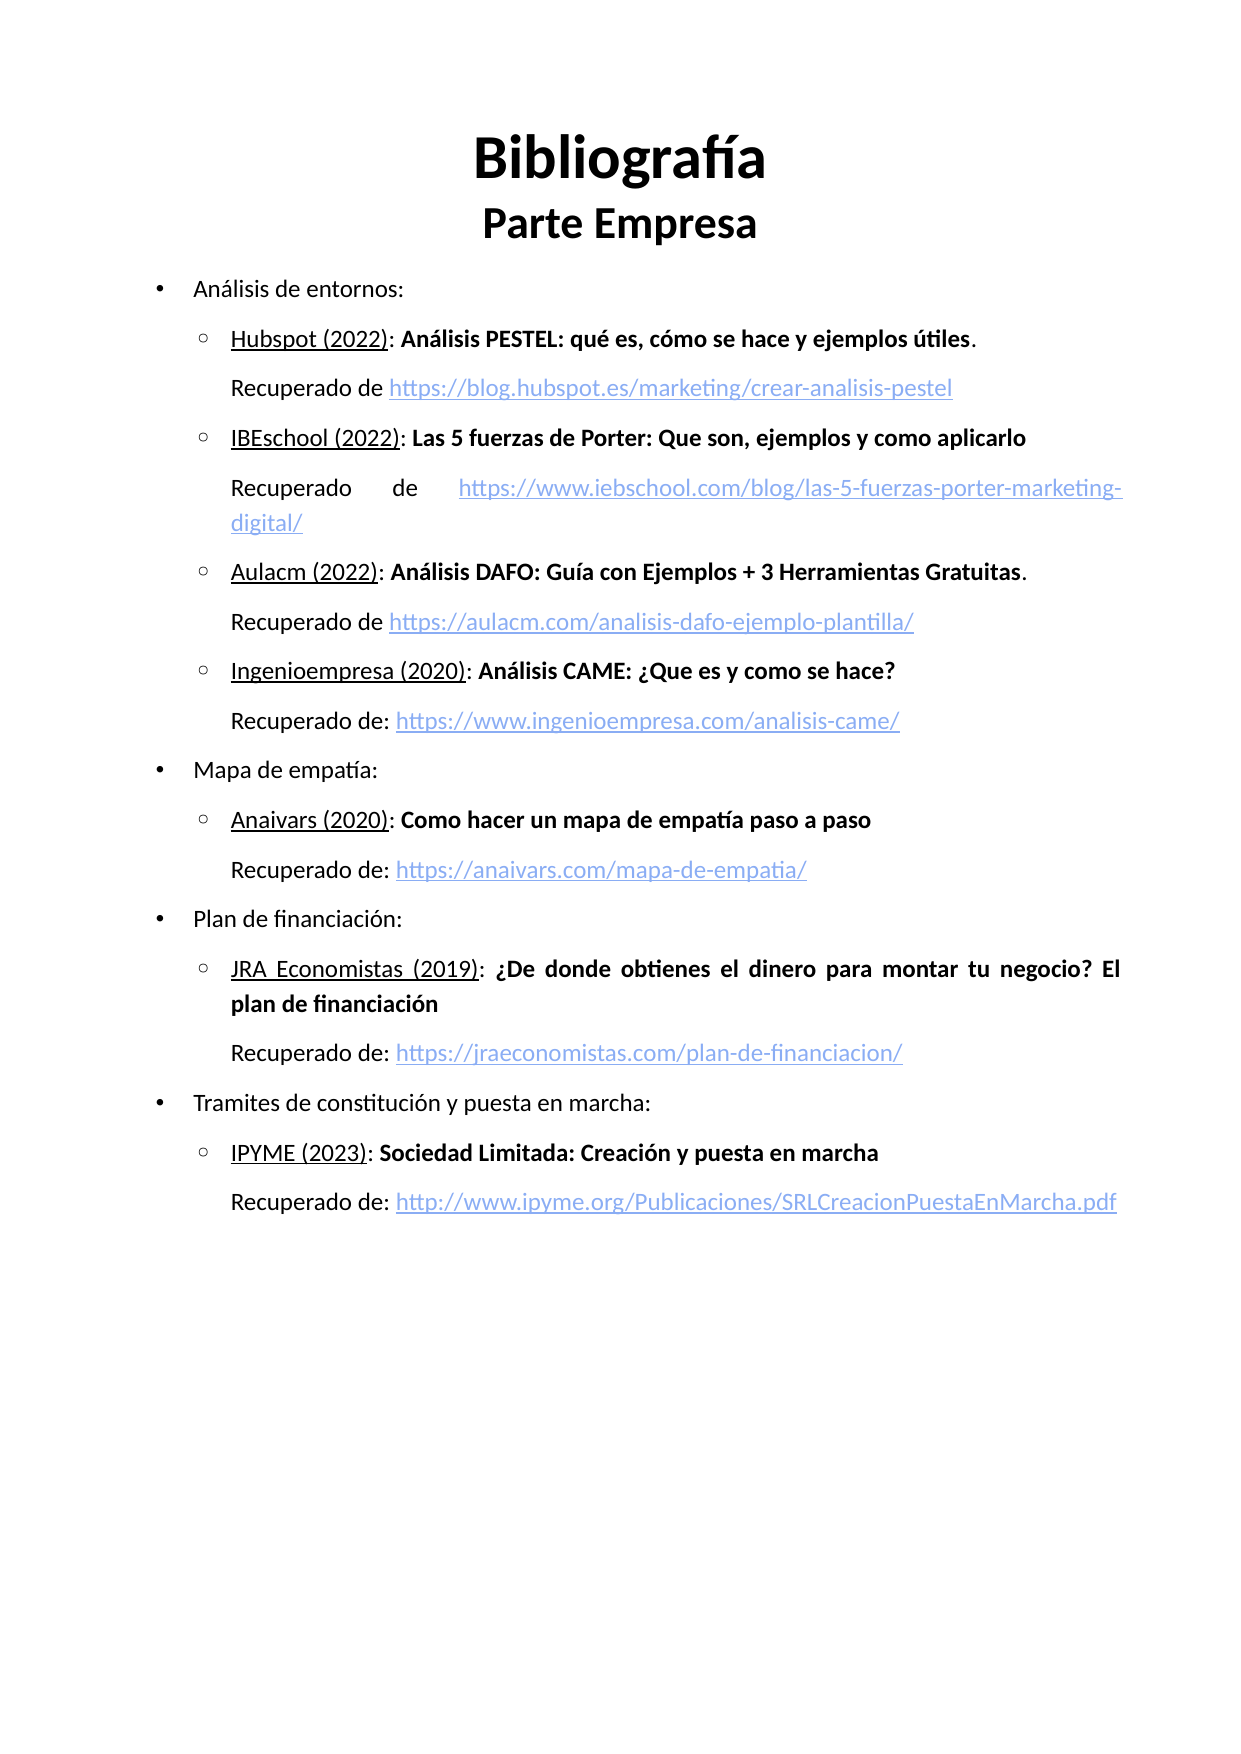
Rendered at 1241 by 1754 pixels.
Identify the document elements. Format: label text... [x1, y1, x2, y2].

text Parte Empresa [118, 194, 1122, 250]
list Ingenioempresa (2020): Análisis CAME: ¿Que es y como se hace? [193, 655, 1122, 686]
list Recuperado de: https://anaivars.com/mapa-de-empatia/ [193, 854, 1122, 884]
list Hubspot (2022): Análisis PESTEL: qué es, cómo se hace y ejemplos útiles. [193, 323, 1122, 353]
list Recuperado de: http://www.ipyme.org/Publicaciones/SRLCreacionPuestaEnMarcha.pdf [193, 1186, 1122, 1217]
list Mapa de empatía: [156, 754, 1122, 785]
list IPYME (2023): Sociedad Limitada: Creación y puesta en marcha [193, 1137, 1122, 1167]
list Tramites de constitución y puesta en marcha: [156, 1087, 1122, 1118]
list Recuperado de https://aulacm.com/analisis-dafo-ejemplo-plantilla/ [193, 606, 1122, 636]
list Recuperado de: https://www.ingenioempresa.com/analisis-came/ [193, 705, 1122, 736]
text Bibliografía [118, 118, 1122, 194]
list Recuperado de: https://jraeconomistas.com/plan-de-financiacion/ [193, 1037, 1122, 1068]
list JRA Economistas (2019): ¿De donde obtienes el dinero para montar tu negocio? El plan de financiación [193, 953, 1122, 1018]
list IBEschool (2022): Las 5 fuerzas de Porter: Que son, ejemplos y como aplicarlo [193, 422, 1122, 453]
list Recuperado de https://www.iebschool.com/blog/las-5-fuerzas-porter-marketing-digital/ [193, 472, 1122, 537]
list Anaivars (2020): Como hacer un mapa de empatía paso a paso [193, 804, 1122, 835]
list Aulacm (2022): Análisis DAFO: Guía con Ejemplos + 3 Herramientas Gratuitas. [193, 556, 1122, 587]
list Análisis de entornos: [156, 273, 1122, 304]
list Plan de financiación: [156, 903, 1122, 934]
list Recuperado de https://blog.hubspot.es/marketing/crear-analisis-pestel [193, 372, 1122, 403]
